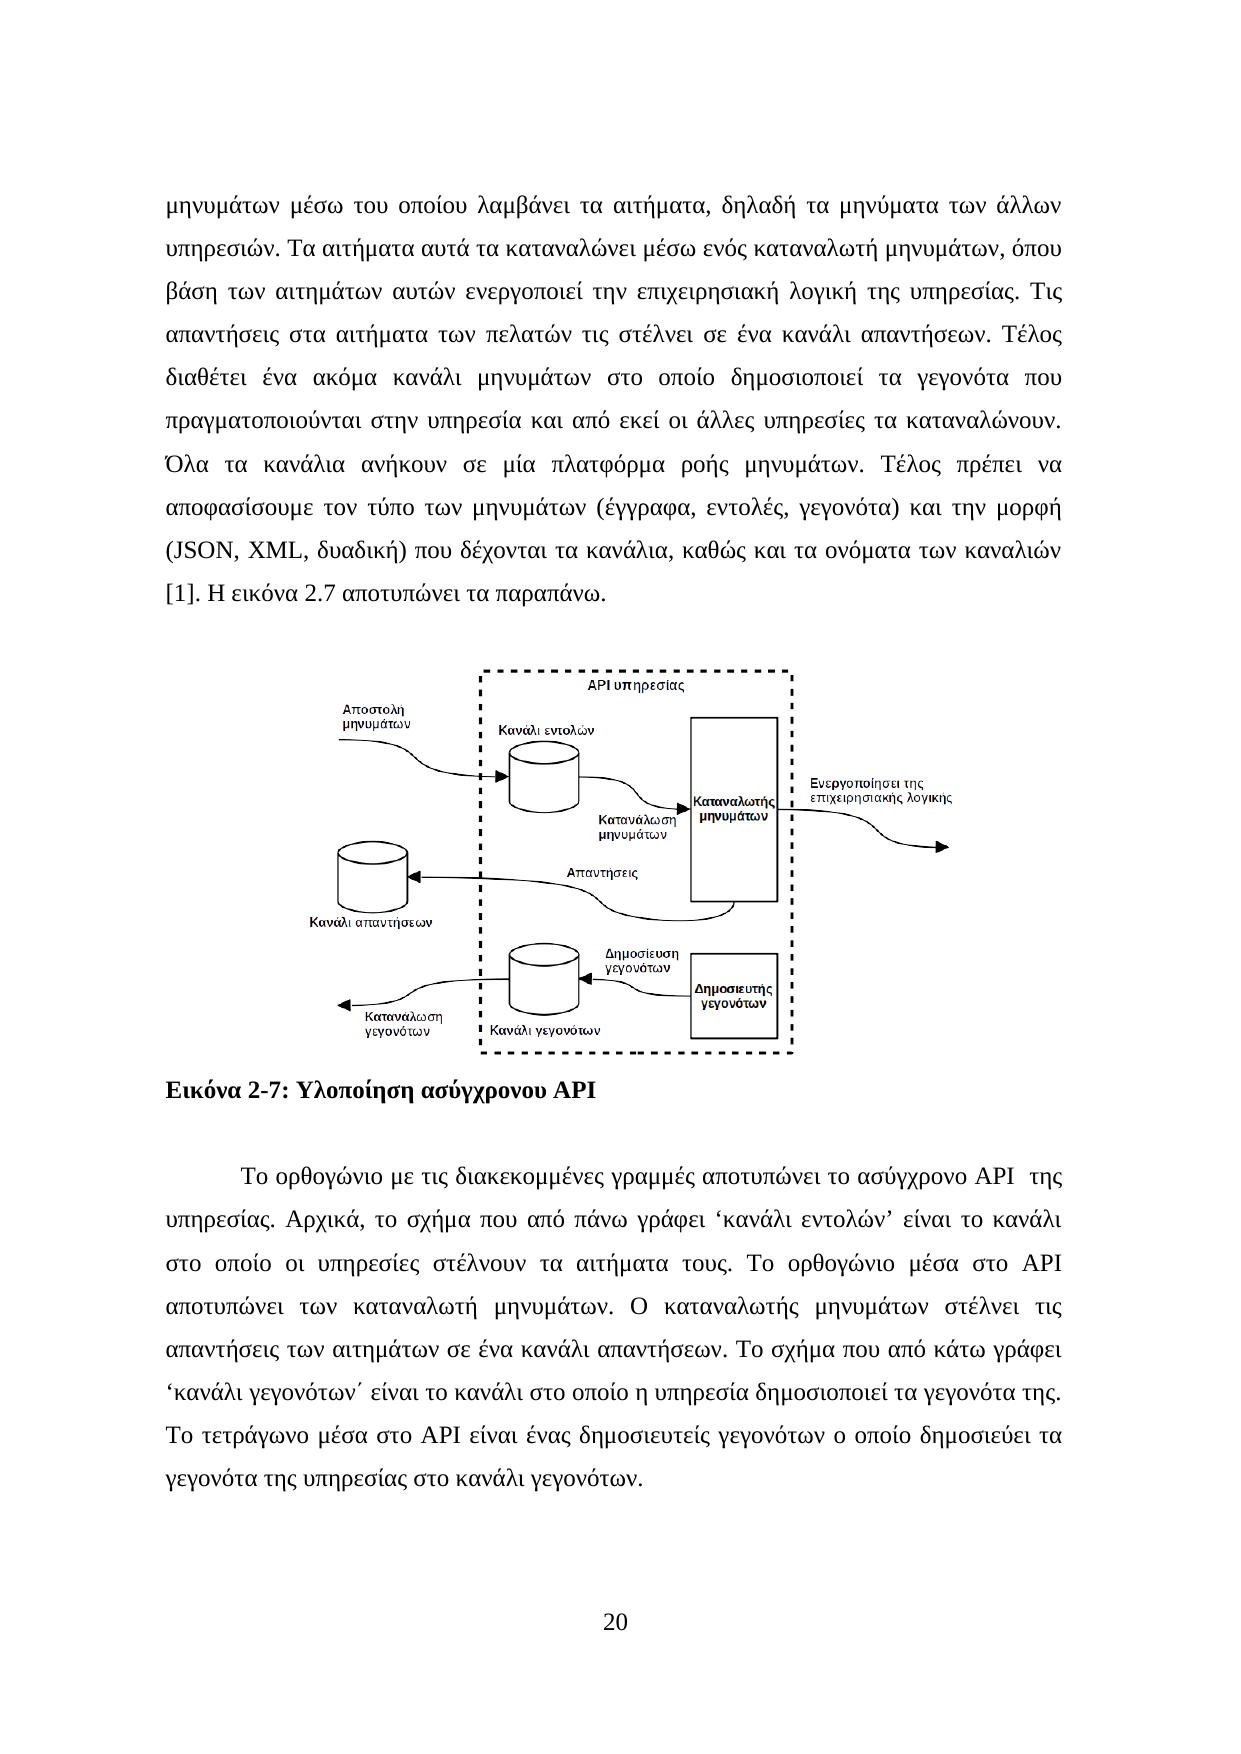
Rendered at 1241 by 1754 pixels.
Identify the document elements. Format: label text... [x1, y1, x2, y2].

text Εικόνα 2-7: Υλοποίηση ασύγχρονου API [165, 1061, 1063, 1104]
text μηνυμάτων μέσω του οποίου λαμβάνει τα αιτήματα, δηλαδή τα μηνύματα των άλλων υπηρεσιών. Τα αιτήματα αυτά τα καταναλώνει μέσω ενός καταναλωτή μηνυμάτων, όπου βάση των αιτημάτων αυτών ενεργοποιεί την επιχειρησιακή λογική της υπηρεσίας. Τις απαντήσεις στα αιτήματα των πελατών τις στέλνει σε ένα κανάλι απαντήσεων. Τέλος διαθέτει ένα ακόμα κανάλι μηνυμάτων στο οποίο δημοσιοποιεί τα γεγονότα που πραγματοποιούνται στην υπηρεσία και από εκεί οι άλλες υπηρεσίες τα καταναλώνουν. Όλα τα κανάλια ανήκουν σε μία πλατφόρμα ροής μηνυμάτων. Τέλος πρέπει να αποφασίσουμε τον τύπο των μηνυμάτων (έγγραφα, εντολές, γεγονότα) και την μορφή (JSON, XML, δυαδική) που δέχονται τα κανάλια, καθώς και τα ονόματα των καναλιών [1]. Η εικόνα 2.7 αποτυπώνει τα παραπάνω. [165, 190, 1063, 607]
text Το ορθογώνιο με τις διακεκομμένες γραμμές αποτυπώνει το ασύγχρονο API της υπηρεσίας. Αρχικά, το σχήμα που από πάνω γράφει ‘κανάλι εντολών’ είναι το κανάλι στο οποίο οι υπηρεσίες στέλνουν τα αιτήματα τους. Το ορθογώνιο μέσα στο API αποτυπώνει των καταναλωτή μηνυμάτων. Ο καταναλωτής μηνυμάτων στέλνει τις απαντήσεις των αιτημάτων σε ένα κανάλι απαντήσεων. Το σχήμα που από κάτω γράφει ‘κανάλι γεγονότων΄ είναι το κανάλι στο οποίο η υπηρεσία δημοσιοποιεί τα γεγονότα της. Το τετράγωνο μέσα στο API είναι ένας δημοσιευτείς γεγονότων ο οποίο δημοσιεύει τα γεγονότα της υπηρεσίας στο κανάλι γεγονότων. [165, 1161, 1063, 1492]
picture [165, 664, 1063, 1061]
